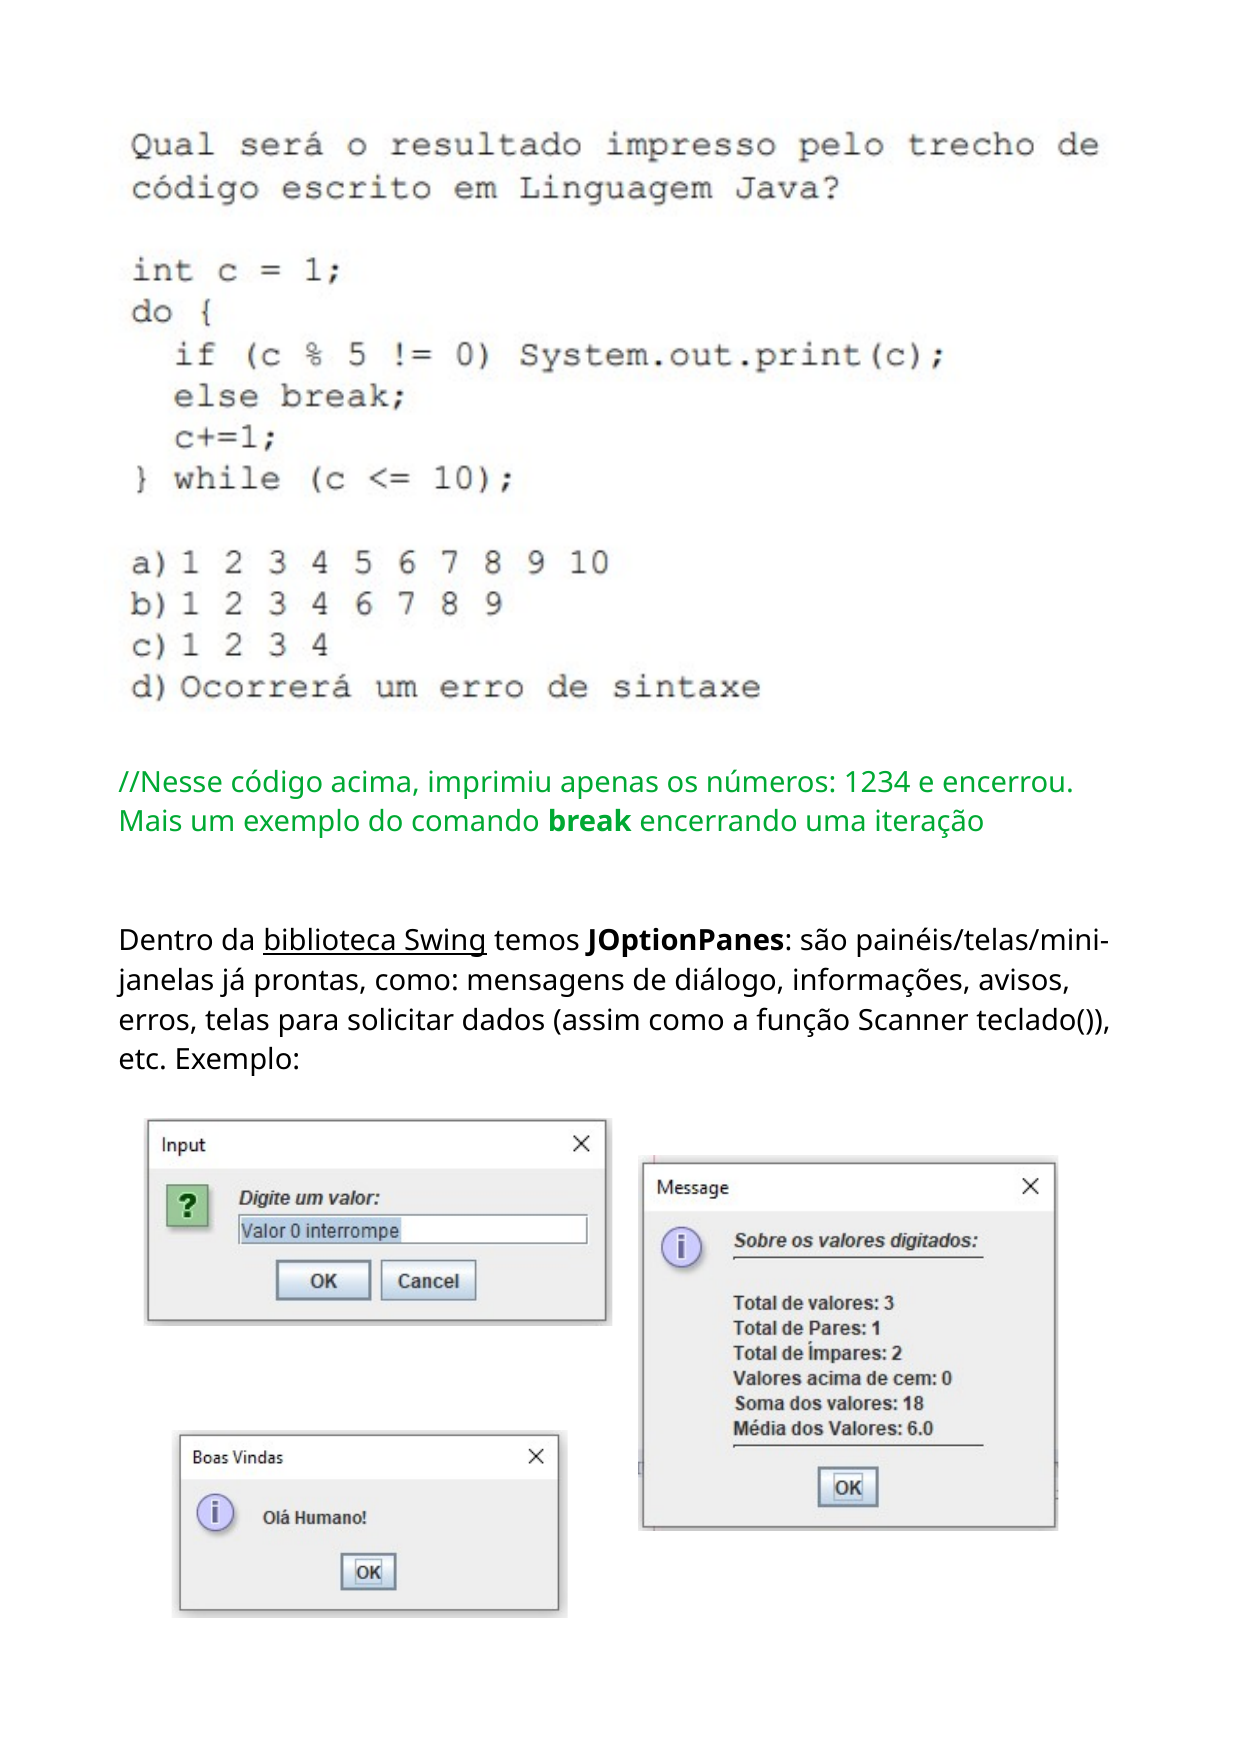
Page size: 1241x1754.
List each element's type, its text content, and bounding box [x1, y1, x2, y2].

picture [638, 1155, 1059, 1531]
picture [103, 118, 1137, 722]
text Mais um exemplo do comando break encerrando uma iteração [118, 801, 1122, 840]
picture [171, 1430, 568, 1618]
text Dentro da biblioteca Swing temos JOptionPanes: são painéis/telas/mini-janelas já prontas, como: mensagens de diálogo, informações, avisos, erros, telas para solicitar dados (assim como a função Scanner teclado()), etc. Exemplo: [118, 919, 1122, 1078]
text //Nesse código acima, imprimiu apenas os números: 1234 e encerrou. [118, 761, 1122, 801]
picture [143, 1118, 613, 1326]
